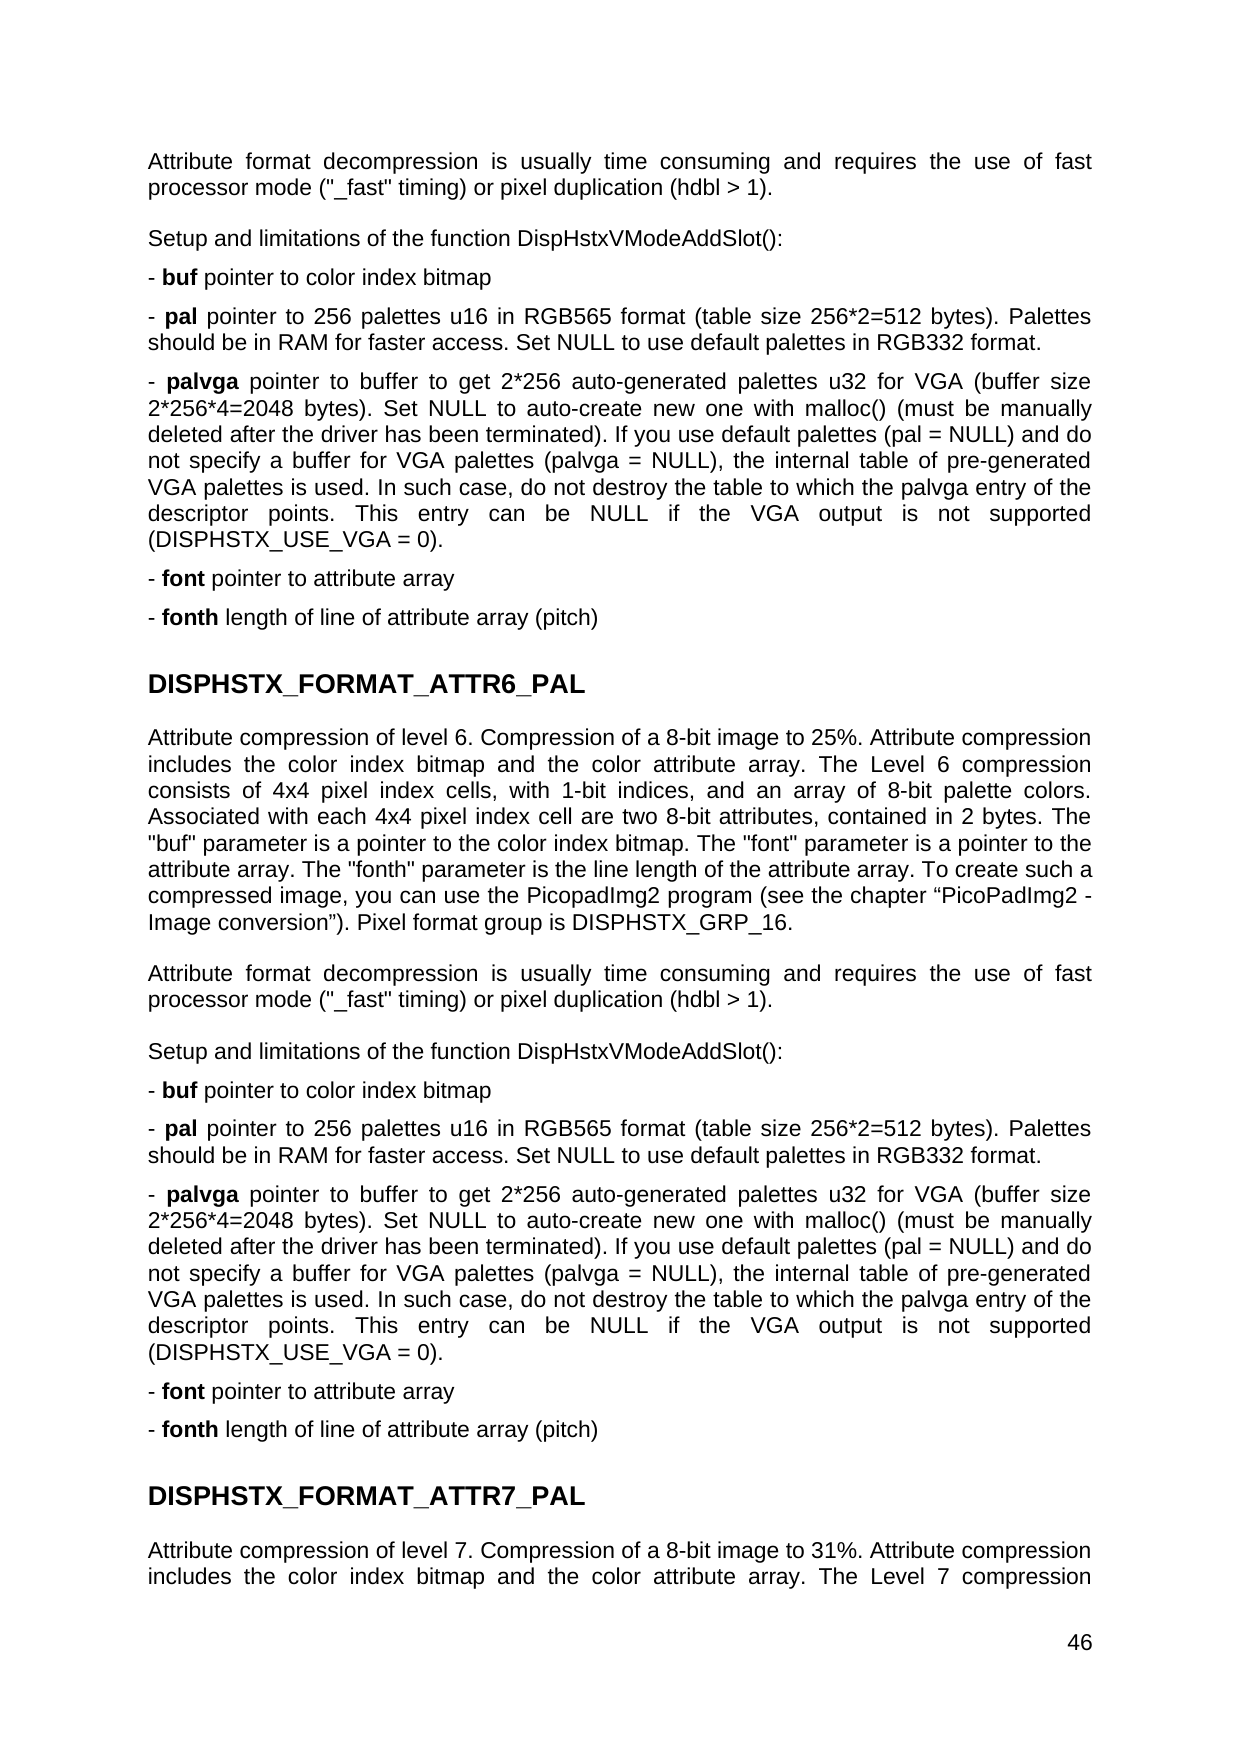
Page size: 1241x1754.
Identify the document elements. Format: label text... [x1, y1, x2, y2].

text - palvga pointer to buffer to get 2*256 auto-generated palettes u32 for VGA (buffer size 2*256*4=2048 bytes). Set NULL to auto-create new one with malloc() (must be manually deleted after the driver has been terminated). If you use default palettes (pal = NULL) and do not specify a buffer for VGA palettes (palvga = NULL), the internal table of pre-generated VGA palettes is used. In such case, do not destroy the table to which the palvga entry of the descriptor points. This entry can be NULL if the VGA output is not supported (DISPHSTX_USE_VGA = 0). [148, 368, 1093, 553]
text - font pointer to attribute array [148, 565, 1093, 592]
subtitle DISPHSTX_FORMAT_ATTR7_PAL [148, 1480, 1093, 1512]
text - buf pointer to color index bitmap [148, 1077, 1093, 1103]
text Attribute format decompression is usually time consuming and requires the use of fast processor mode ("_fast" timing) or pixel duplication (hdbl > 1). [148, 960, 1093, 1013]
text Setup and limitations of the function DispHstxVModeAddSlot(): [148, 225, 1093, 252]
text - fonth length of line of attribute array (pitch) [148, 604, 1093, 630]
subtitle DISPHSTX_FORMAT_ATTR6_PAL [148, 668, 1093, 699]
text - palvga pointer to buffer to get 2*256 auto-generated palettes u32 for VGA (buffer size 2*256*4=2048 bytes). Set NULL to auto-create new one with malloc() (must be manually deleted after the driver has been terminated). If you use default palettes (pal = NULL) and do not specify a buffer for VGA palettes (palvga = NULL), the internal table of pre-generated VGA palettes is used. In such case, do not destroy the table to which the palvga entry of the descriptor points. This entry can be NULL if the VGA output is not supported (DISPHSTX_USE_VGA = 0). [148, 1181, 1093, 1365]
text Attribute compression of level 7. Compression of a 8-bit image to 31%. Attribute compression includes the color index bitmap and the color attribute array. The Level 7 compression [148, 1537, 1093, 1589]
text Attribute compression of level 6. Compression of a 8-bit image to 25%. Attribute compression includes the color index bitmap and the color attribute array. The Level 6 compression consists of 4x4 pixel index cells, with 1-bit indices, and an array of 8-bit palette colors. Associated with each 4x4 pixel index cell are two 8-bit attributes, contained in 2 bytes. The "buf" parameter is a pointer to the color index bitmap. The "font" parameter is a pointer to the attribute array. The "fonth" parameter is the line length of the attribute array. To create such a compressed image, you can use the PicopadImg2 program (see the chapter “PicoPadImg2 - Image conversion”). Pixel format group is DISPHSTX_GRP_16. [148, 724, 1093, 935]
text Attribute format decompression is usually time consuming and requires the use of fast processor mode ("_fast" timing) or pixel duplication (hdbl > 1). [148, 148, 1093, 200]
text - font pointer to attribute array [148, 1378, 1093, 1404]
text - fonth length of line of attribute array (pitch) [148, 1416, 1093, 1443]
text - buf pointer to color index bitmap [148, 264, 1093, 291]
text - pal pointer to 256 palettes u16 in RGB565 format (table size 256*2=512 bytes). Palettes should be in RAM for faster access. Set NULL to use default palettes in RGB332 format. [148, 1115, 1093, 1168]
text Setup and limitations of the function DispHstxVModeAddSlot(): [148, 1038, 1093, 1064]
text - pal pointer to 256 palettes u16 in RGB565 format (table size 256*2=512 bytes). Palettes should be in RAM for faster access. Set NULL to use default palettes in RGB332 format. [148, 303, 1093, 356]
